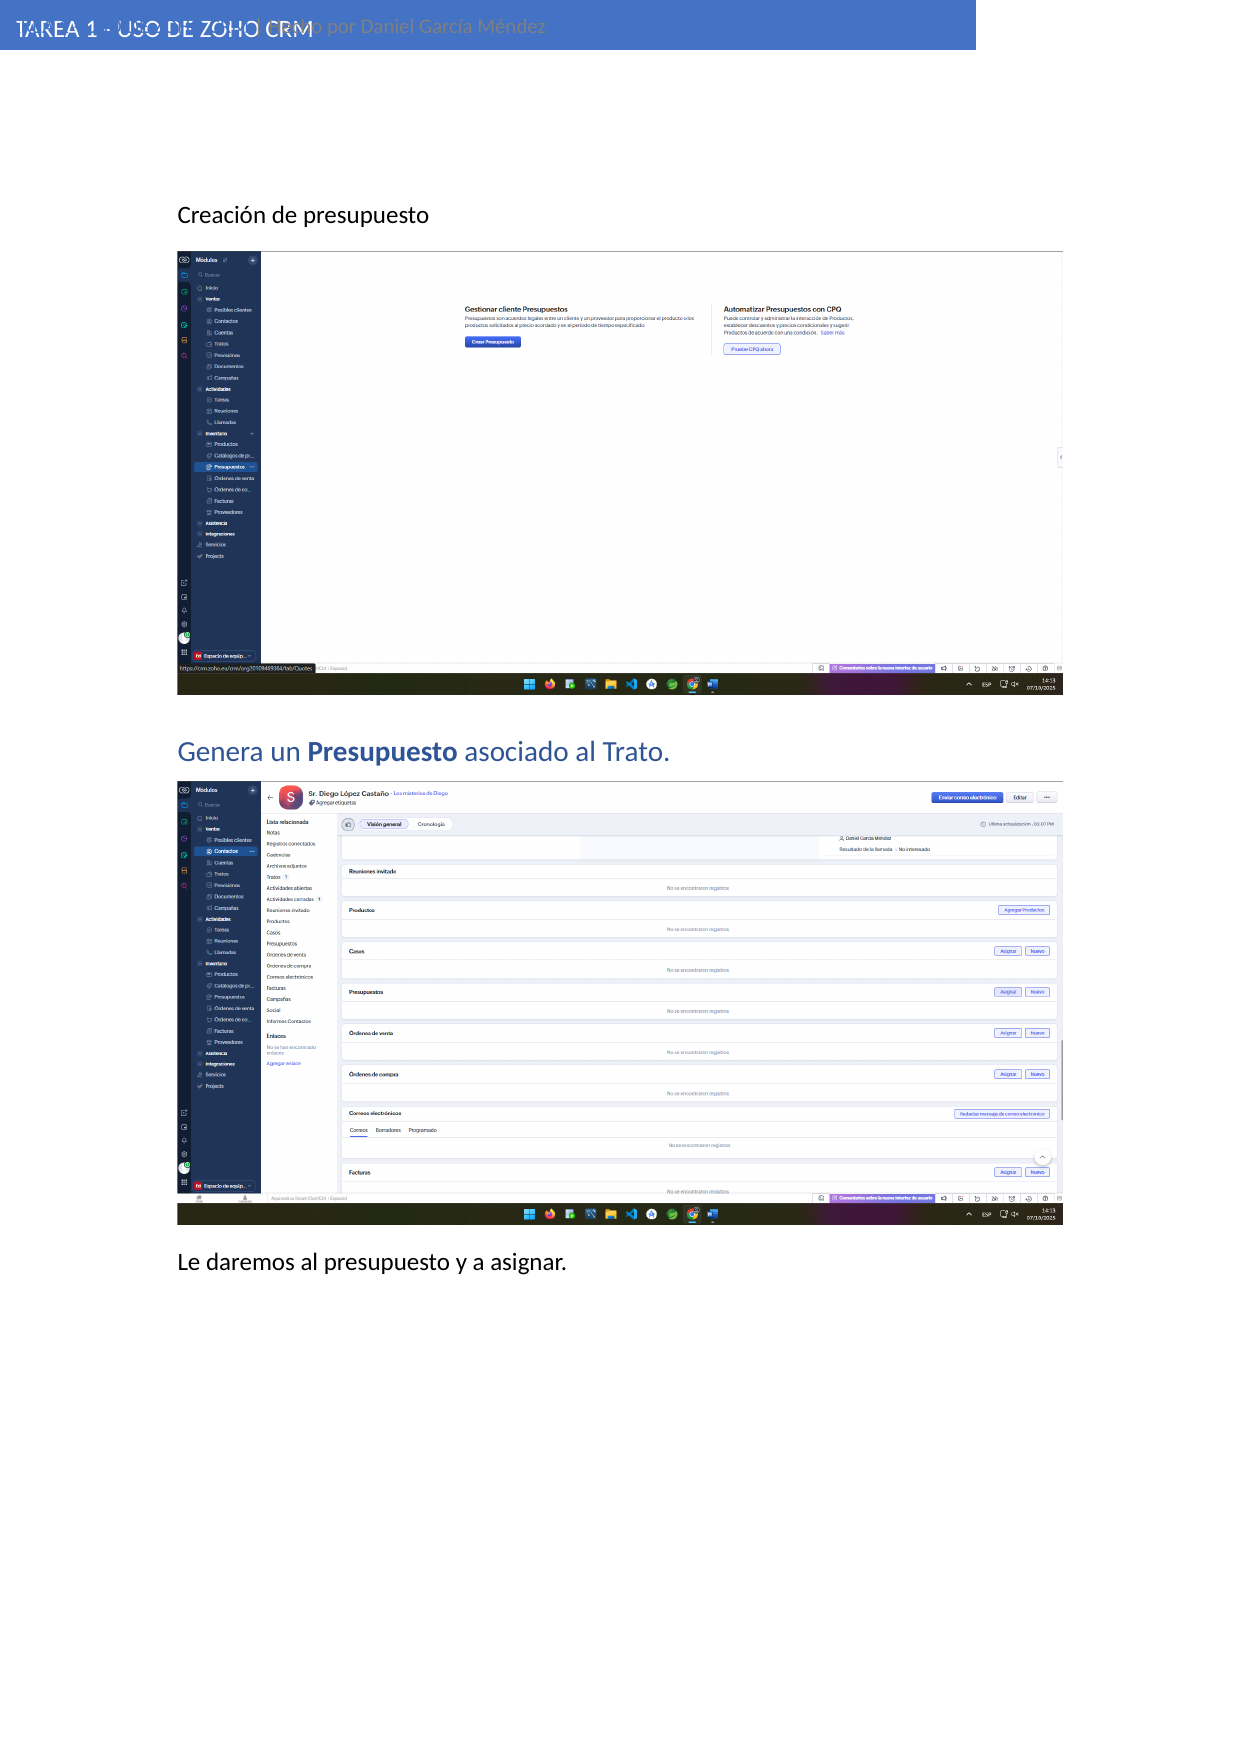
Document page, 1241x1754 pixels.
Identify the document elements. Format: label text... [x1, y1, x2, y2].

subtitle Genera un Presupuesto asociado al Trato. [177, 733, 1063, 768]
text Creación de presupuesto [177, 199, 1063, 230]
text Le daremos al presupuesto y a asignar. [177, 1246, 1063, 1276]
